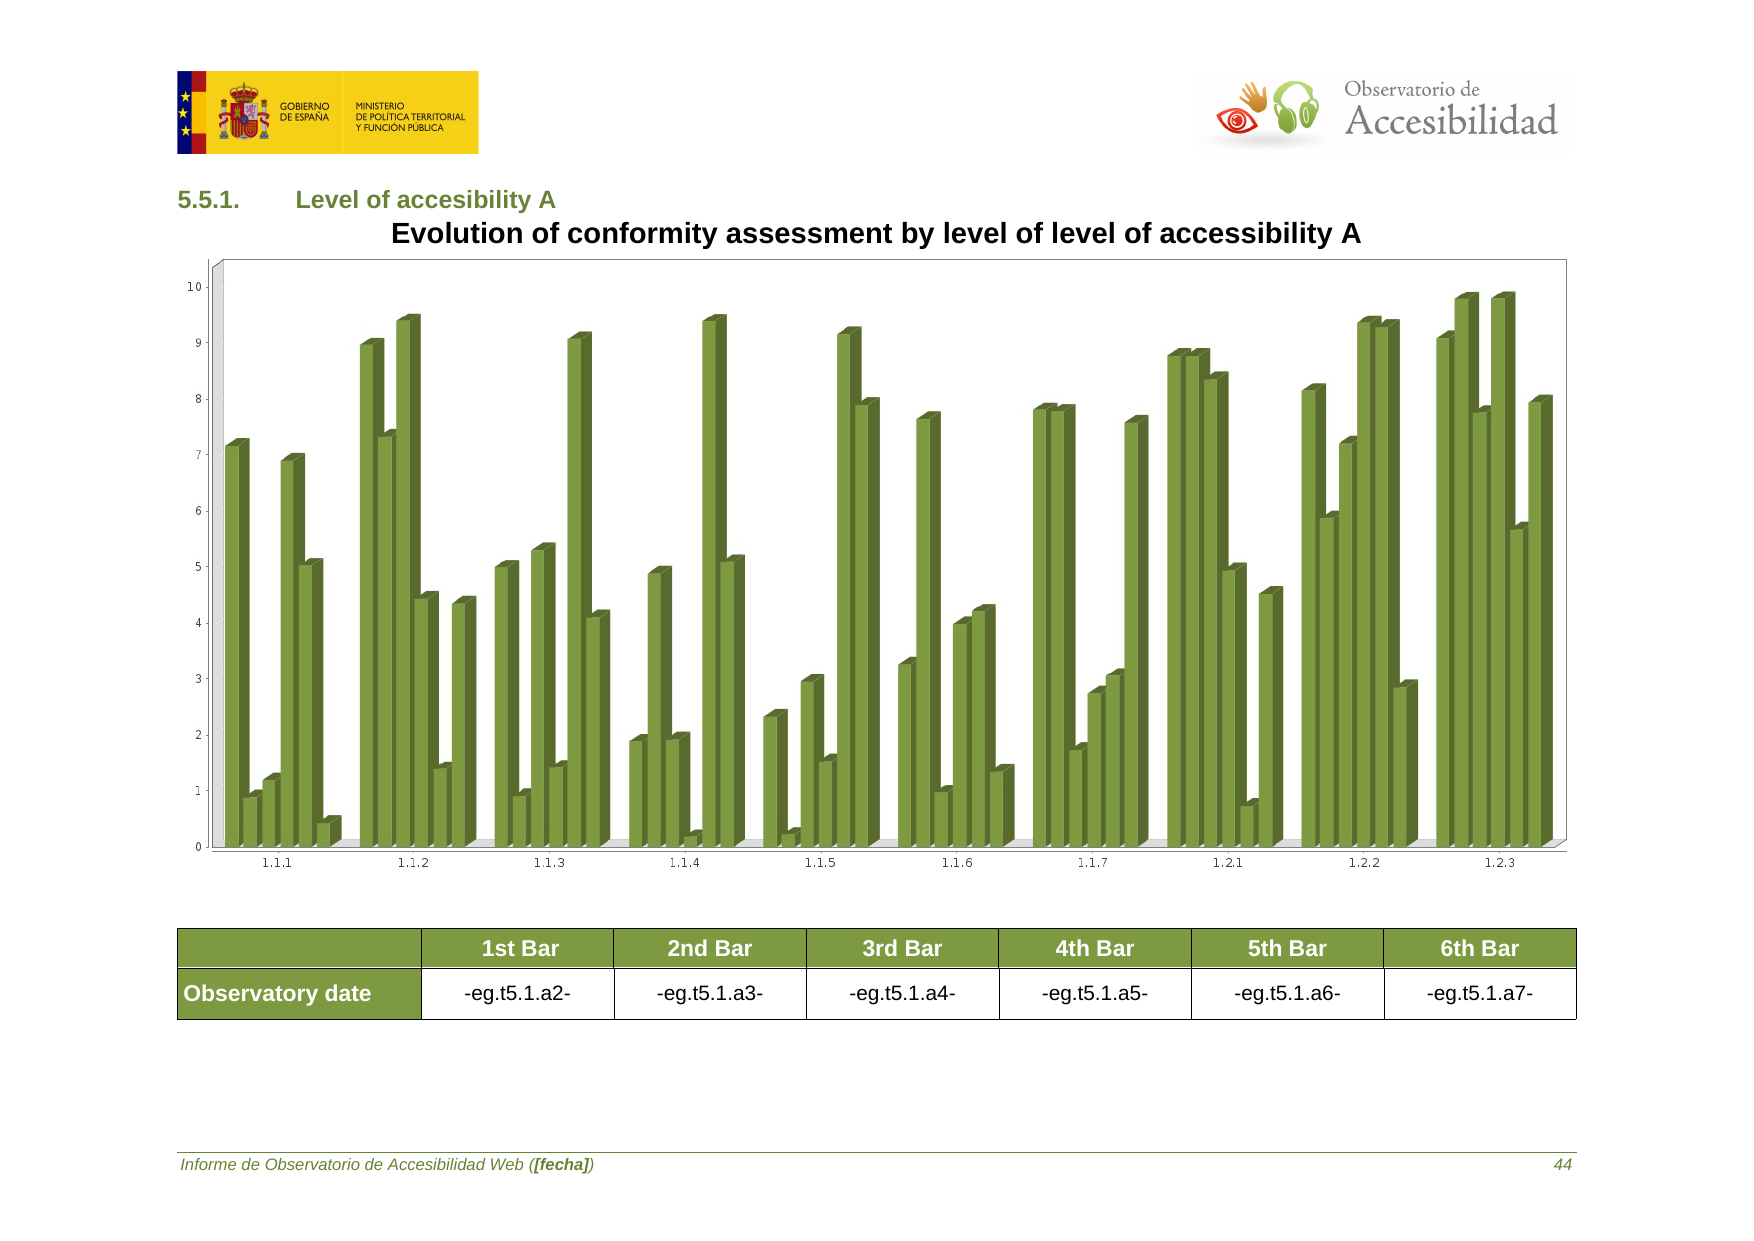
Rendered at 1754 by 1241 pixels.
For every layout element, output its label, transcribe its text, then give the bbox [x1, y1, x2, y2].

table_header 4th Bar [999, 929, 1191, 967]
table_cell -eg.t5.1.a2- [422, 969, 614, 1019]
table_header [178, 929, 421, 967]
text Evolution of conformity assessment by level of level of accessibility A [177, 216, 1577, 250]
picture [1196, 72, 1572, 154]
picture [177, 71, 479, 154]
table_cell Observatory date [178, 969, 421, 1019]
table_cell -eg.t5.1.a6- [1192, 969, 1384, 1019]
picture [177, 250, 1577, 875]
subtitle Level of accesibility A [177, 185, 1577, 214]
table_header 6th Bar [1384, 929, 1576, 967]
table_cell -eg.t5.1.a4- [807, 969, 999, 1019]
table_cell -eg.t5.1.a7- [1385, 969, 1576, 1019]
table_header 1st Bar [422, 929, 613, 967]
table_cell -eg.t5.1.a3- [615, 969, 806, 1019]
table_header 3rd Bar [807, 929, 998, 967]
table_cell -eg.t5.1.a5- [1000, 969, 1191, 1019]
table_header 5th Bar [1192, 929, 1383, 967]
table_header 2nd Bar [614, 929, 806, 967]
